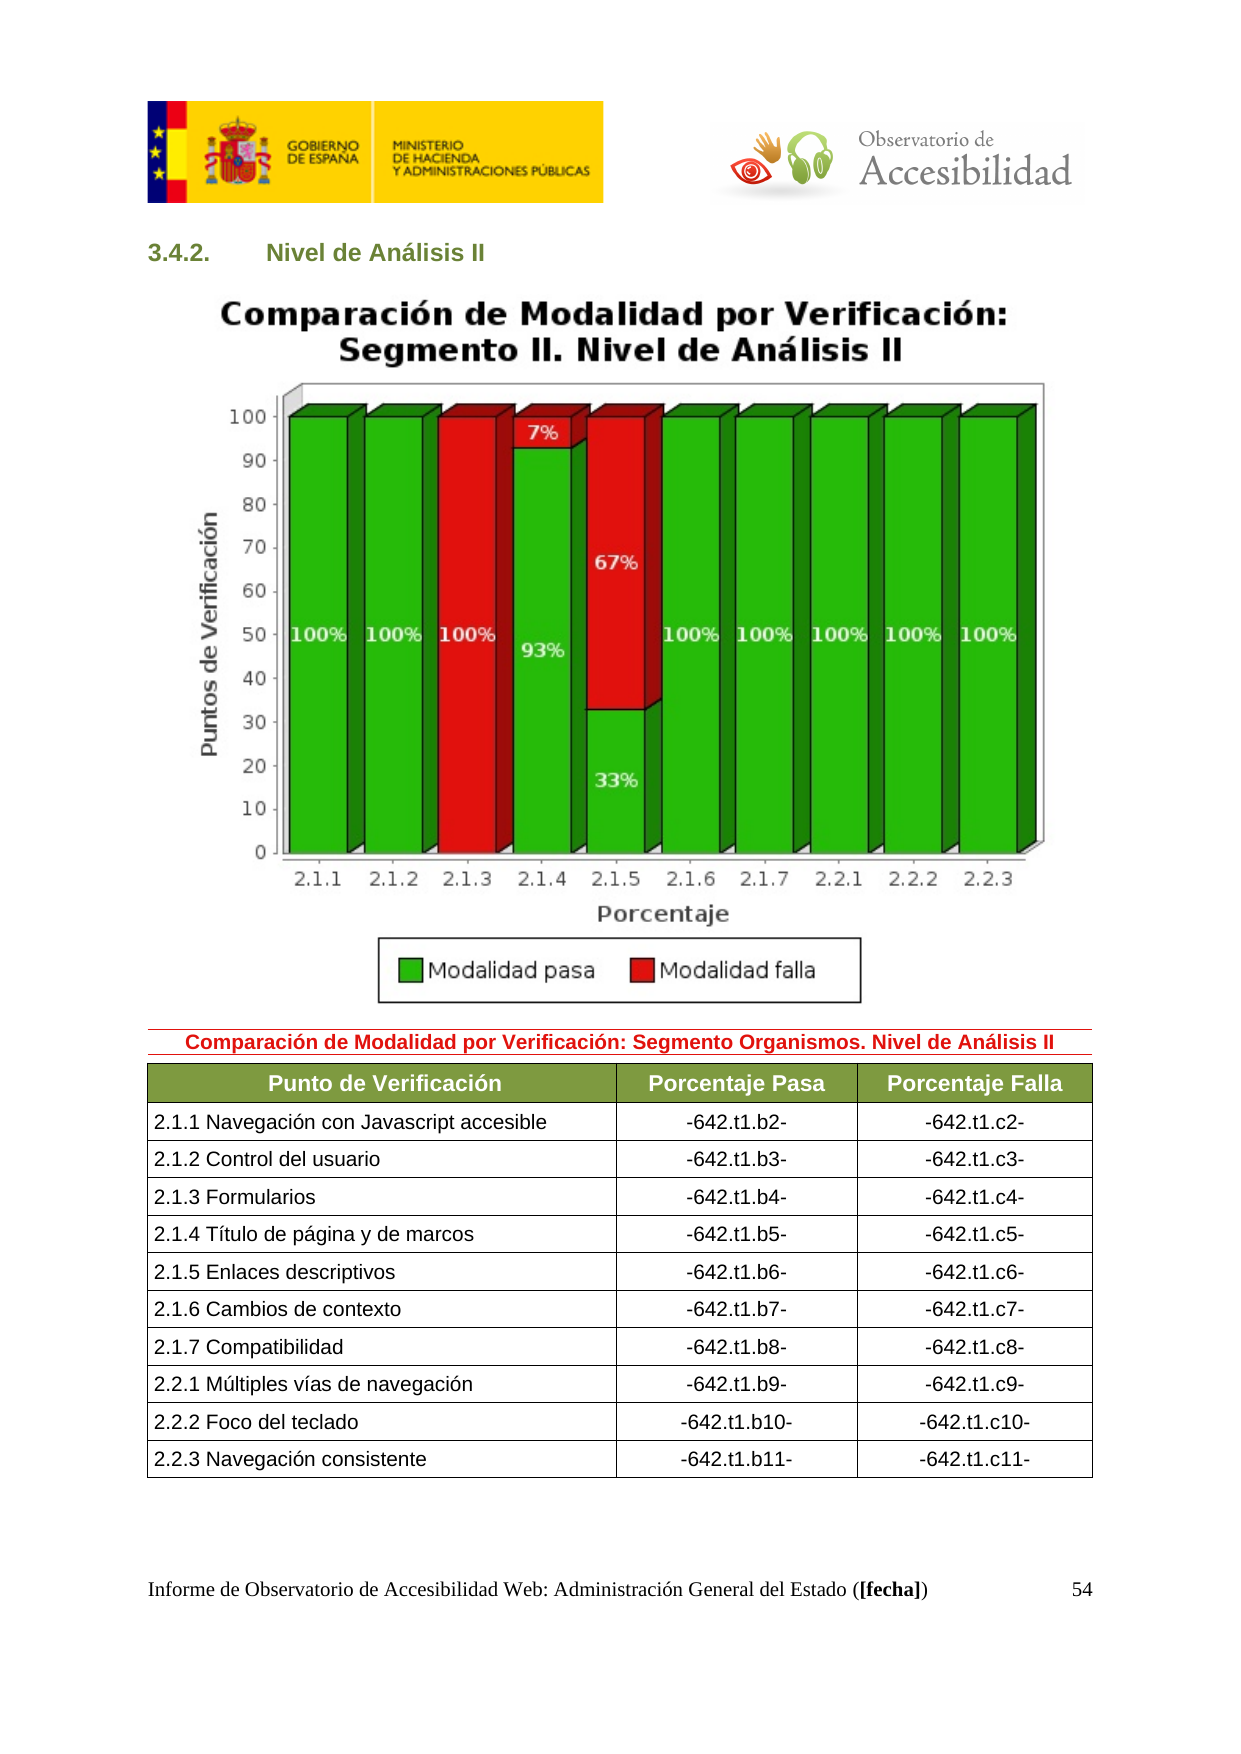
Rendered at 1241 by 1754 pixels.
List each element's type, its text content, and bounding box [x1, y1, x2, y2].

table_cell -642.t1.c6- [858, 1253, 1092, 1290]
table_cell 2.2.3 Navegación consistente [148, 1441, 616, 1477]
table_cell -642.t1.c8- [858, 1328, 1092, 1365]
table_cell -642.t1.c4- [858, 1178, 1092, 1215]
table_cell -642.t1.b4- [617, 1178, 857, 1215]
table_cell -642.t1.b5- [617, 1216, 857, 1252]
table_header Punto de Verificación [148, 1064, 616, 1102]
table_cell -642.t1.b2- [617, 1103, 857, 1140]
table_cell -642.t1.b11- [617, 1441, 857, 1477]
table_cell -642.t1.b3- [617, 1141, 857, 1177]
table_cell -642.t1.c11- [858, 1441, 1092, 1477]
table_cell -642.t1.c2- [858, 1103, 1092, 1140]
table_cell 2.1.4 Título de página y de marcos [148, 1216, 616, 1252]
table_cell -642.t1.c10- [858, 1403, 1092, 1440]
table_cell -642.t1.b7- [617, 1291, 857, 1327]
table_cell -642.t1.b8- [617, 1328, 857, 1365]
table_cell 2.1.6 Cambios de contexto [148, 1291, 616, 1327]
table_cell -642.t1.c9- [858, 1366, 1092, 1402]
table_cell 2.1.5 Enlaces descriptivos [148, 1253, 616, 1290]
table_cell 2.1.7 Compatibilidad [148, 1328, 616, 1365]
table_cell 2.2.1 Múltiples vías de navegación [148, 1366, 616, 1402]
table_cell 2.2.2 Foco del teclado [148, 1403, 616, 1440]
table_header Porcentaje Pasa [617, 1064, 857, 1102]
table_cell 2.1.3 Formularios [148, 1178, 616, 1215]
picture [710, 122, 1086, 205]
table_header Porcentaje Falla [858, 1064, 1092, 1102]
picture [147, 101, 604, 203]
picture [178, 294, 1062, 1005]
table_cell -642.t1.b6- [617, 1253, 857, 1290]
table_cell -642.t1.c3- [858, 1141, 1092, 1177]
table_cell -642.t1.b10- [617, 1403, 857, 1440]
list Nivel de Análisis II [148, 238, 1092, 267]
table_cell 2.1.2 Control del usuario [148, 1141, 616, 1177]
table_cell -642.t1.b9- [617, 1366, 857, 1402]
table_cell -642.t1.c7- [858, 1291, 1092, 1327]
table_cell 2.1.1 Navegación con Javascript accesible [148, 1103, 616, 1140]
table_cell -642.t1.c5- [858, 1216, 1092, 1252]
text Comparación de Modalidad por Verificación: Segmento Organismos. Nivel de Análisis II [148, 1030, 1092, 1054]
